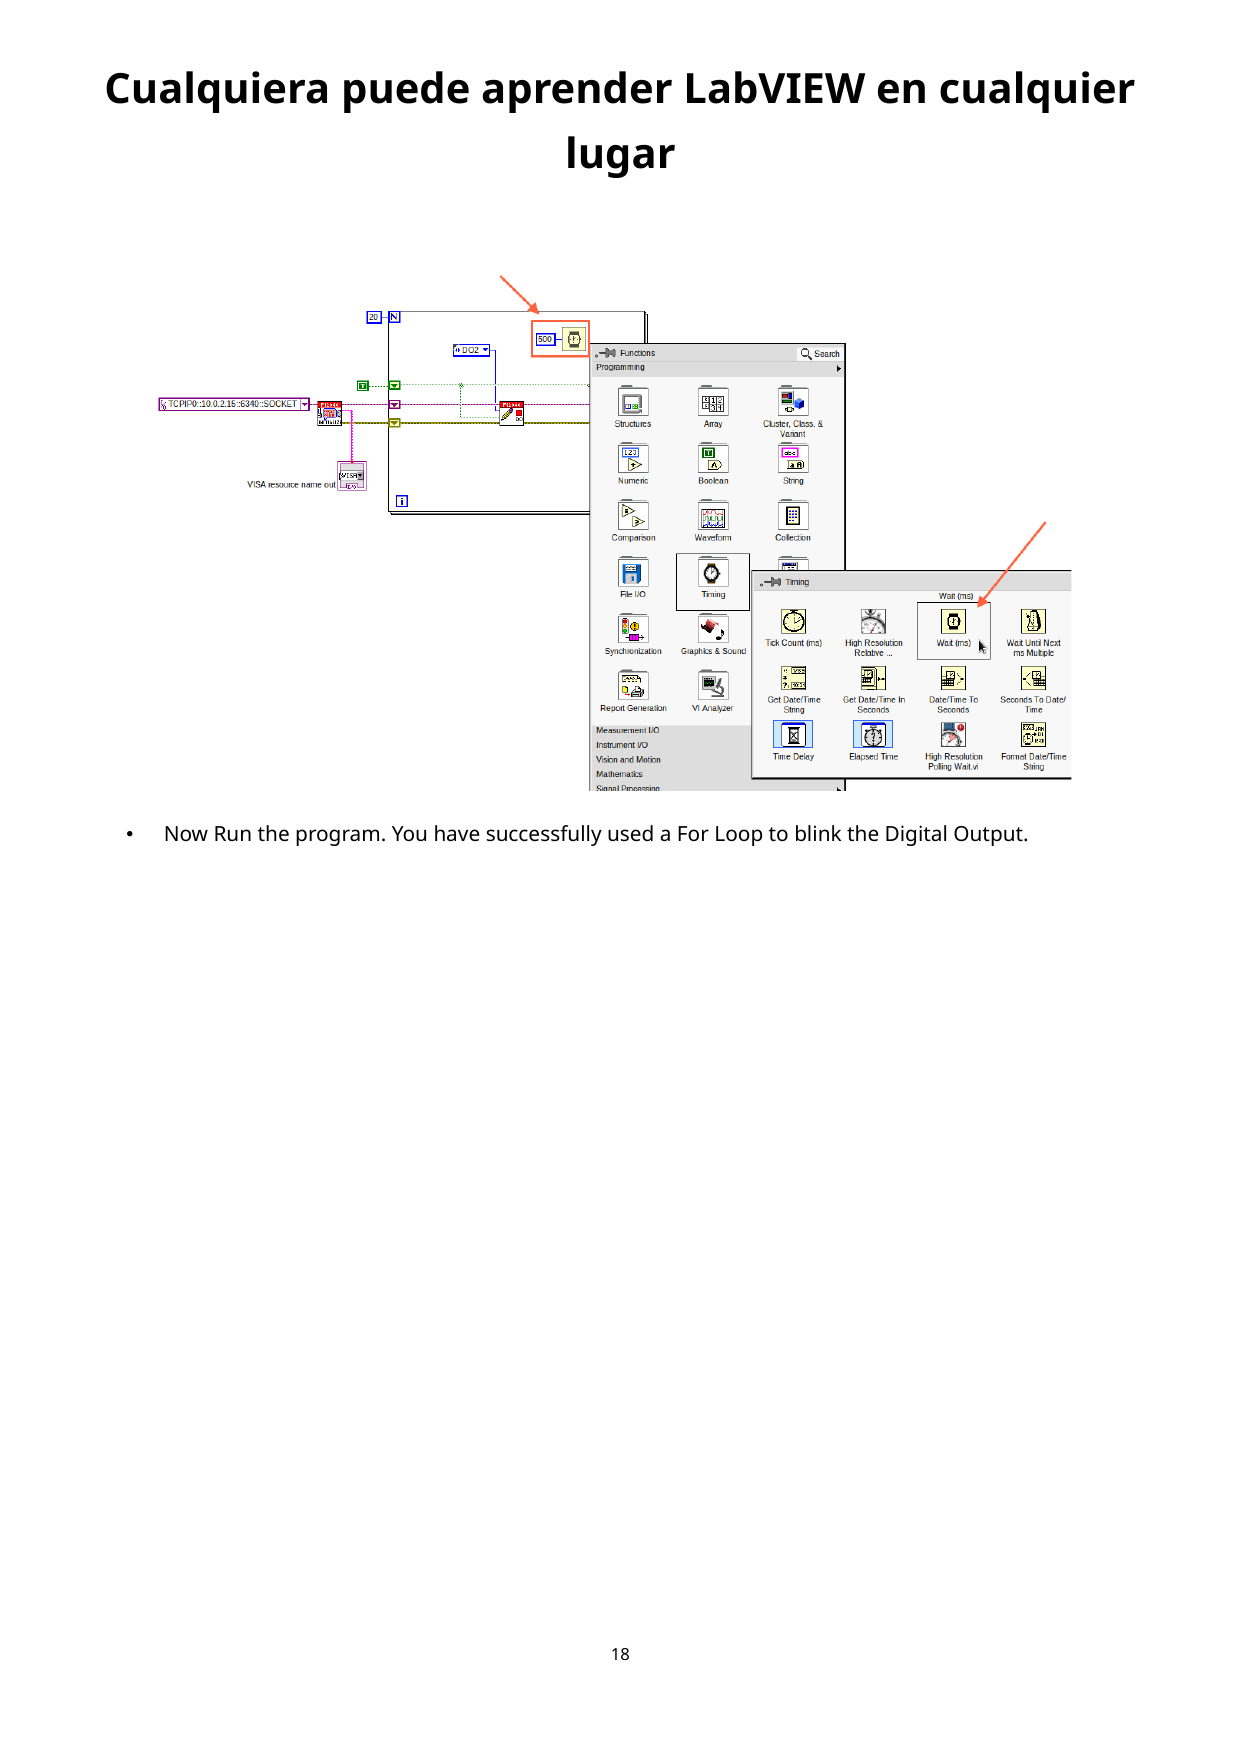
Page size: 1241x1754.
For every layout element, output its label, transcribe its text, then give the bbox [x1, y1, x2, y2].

list Now Run the program. You have successfully used a For Loop to blink the Digital Output. [126, 819, 1152, 847]
picture [147, 256, 1072, 791]
